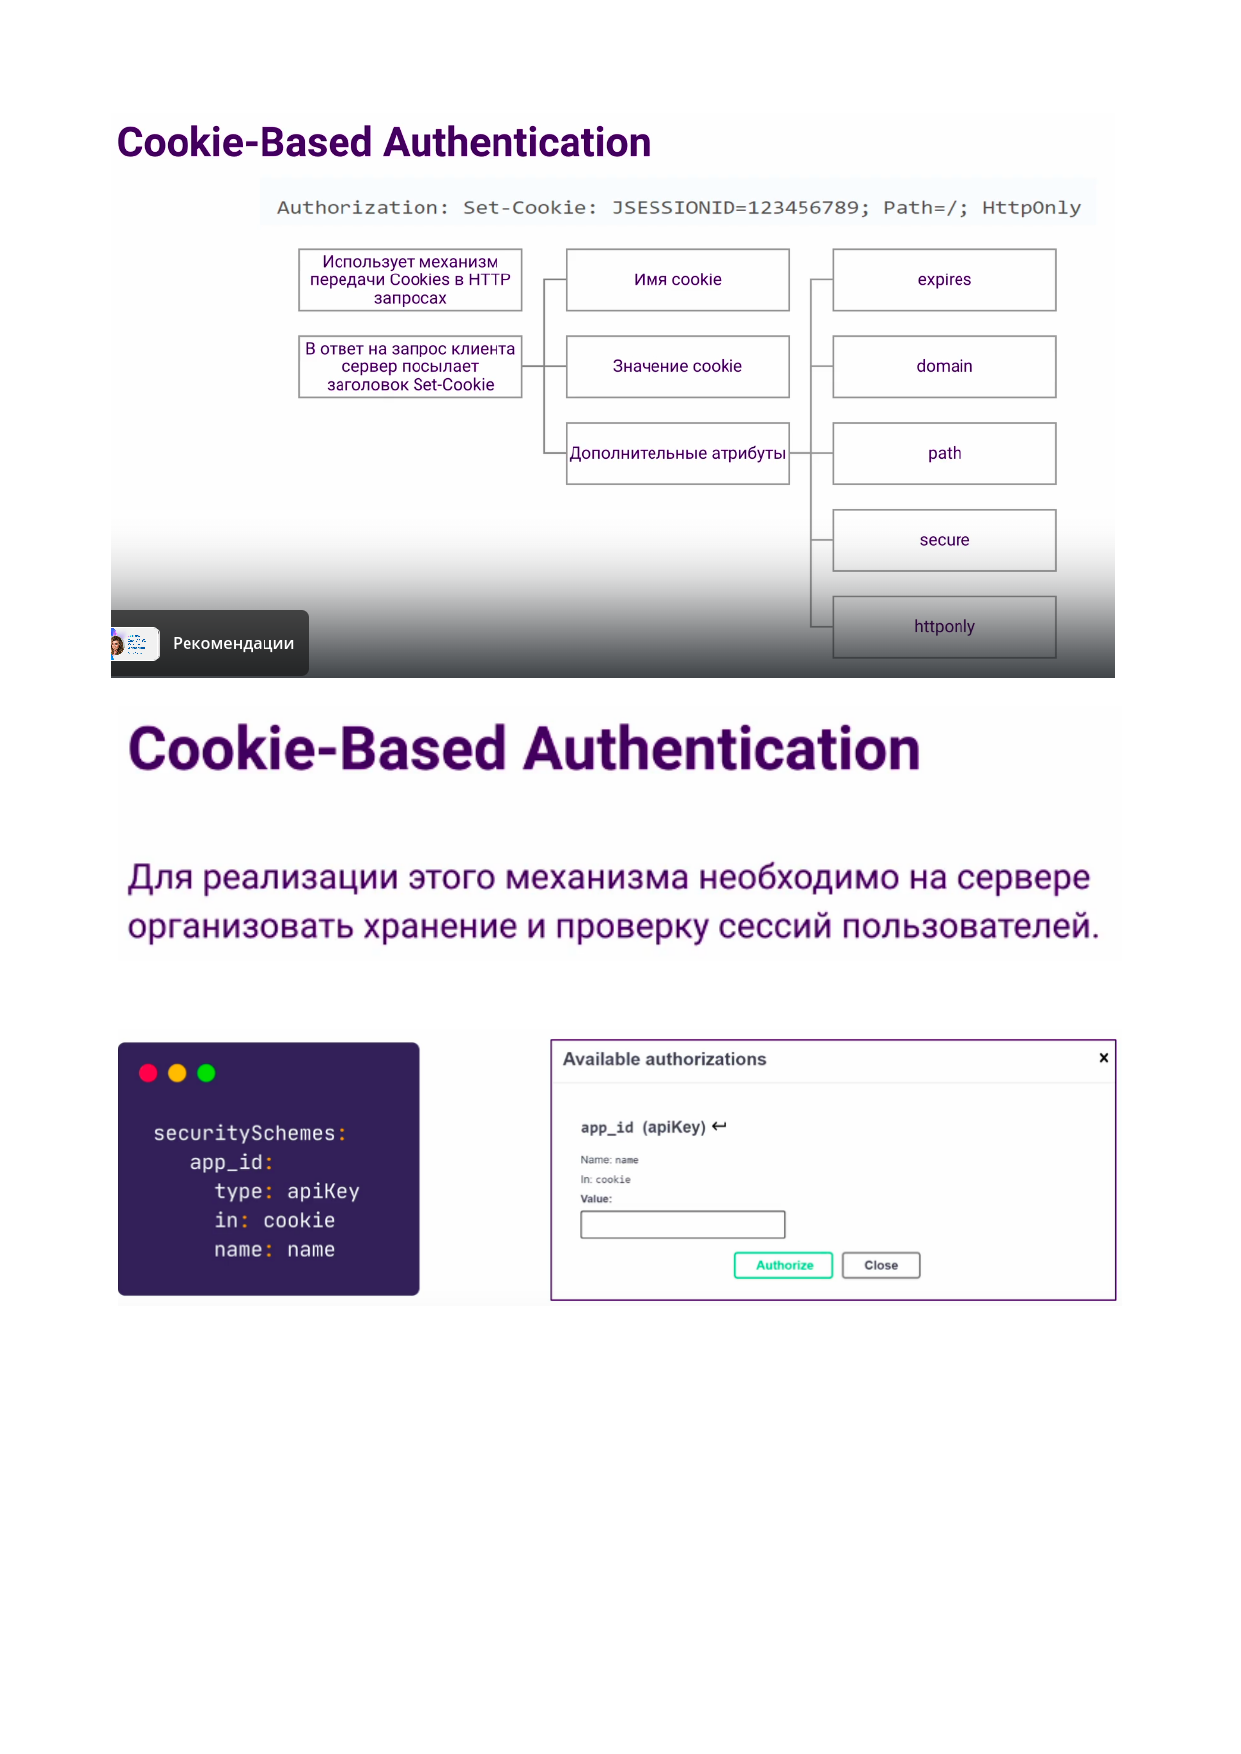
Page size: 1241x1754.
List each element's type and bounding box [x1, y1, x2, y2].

picture [111, 113, 1115, 678]
picture [118, 706, 1123, 961]
picture [118, 1029, 1123, 1306]
